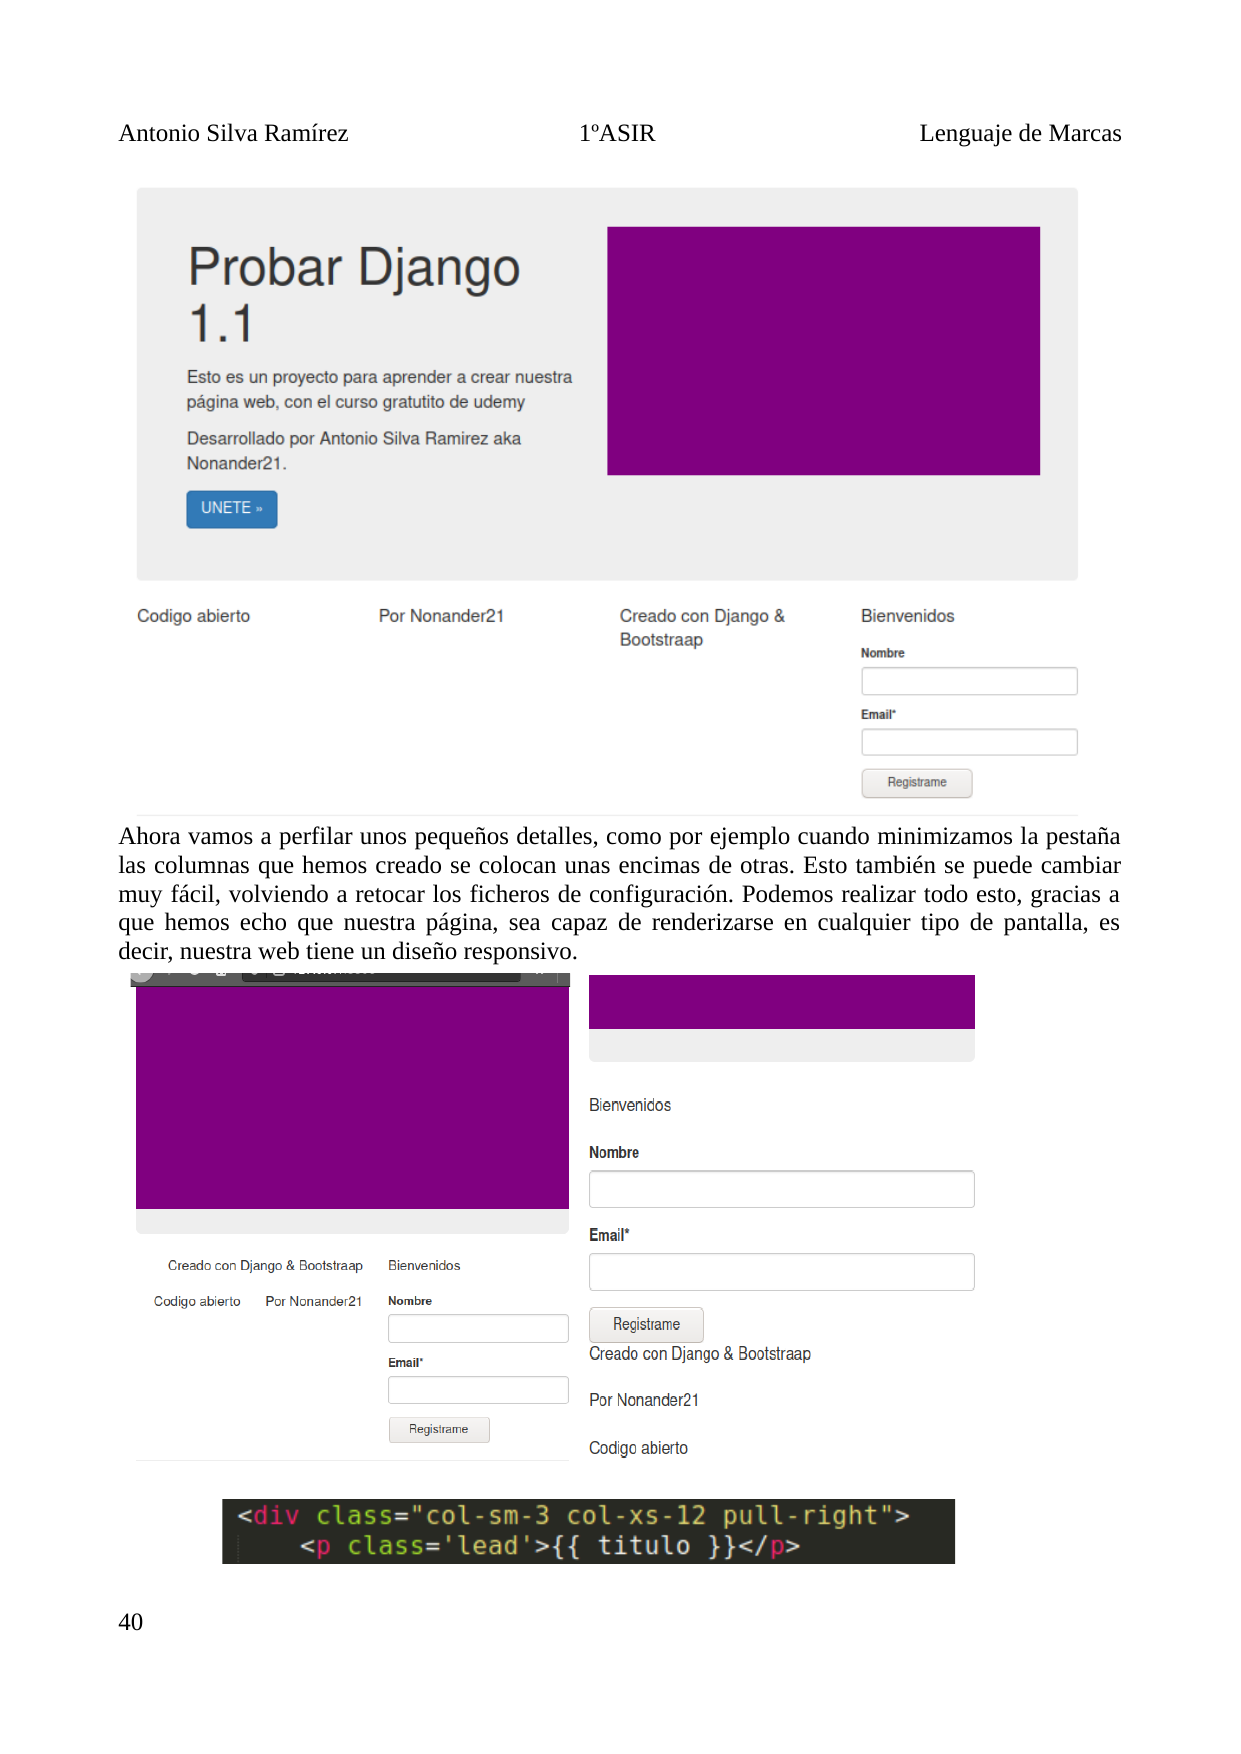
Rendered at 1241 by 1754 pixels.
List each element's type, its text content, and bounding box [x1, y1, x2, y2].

picture [130, 973, 571, 1467]
picture [583, 975, 986, 1477]
picture [118, 176, 1123, 822]
picture [222, 1499, 956, 1564]
text Ahora vamos a perfilar unos pequeños detalles, como por ejemplo cuando minimizamos la pestaña las columnas que hemos creado se colocan unas encimas de otras. Esto también se puede cambiar muy fácil, volviendo a retocar los ficheros de configuración. Podemos realizar todo esto, gracias a que hemos echo que nuestra página, sea capaz de renderizarse en cualquier tipo de pantalla, es decir, nuestra web tiene un diseño responsivo. [118, 822, 1122, 965]
